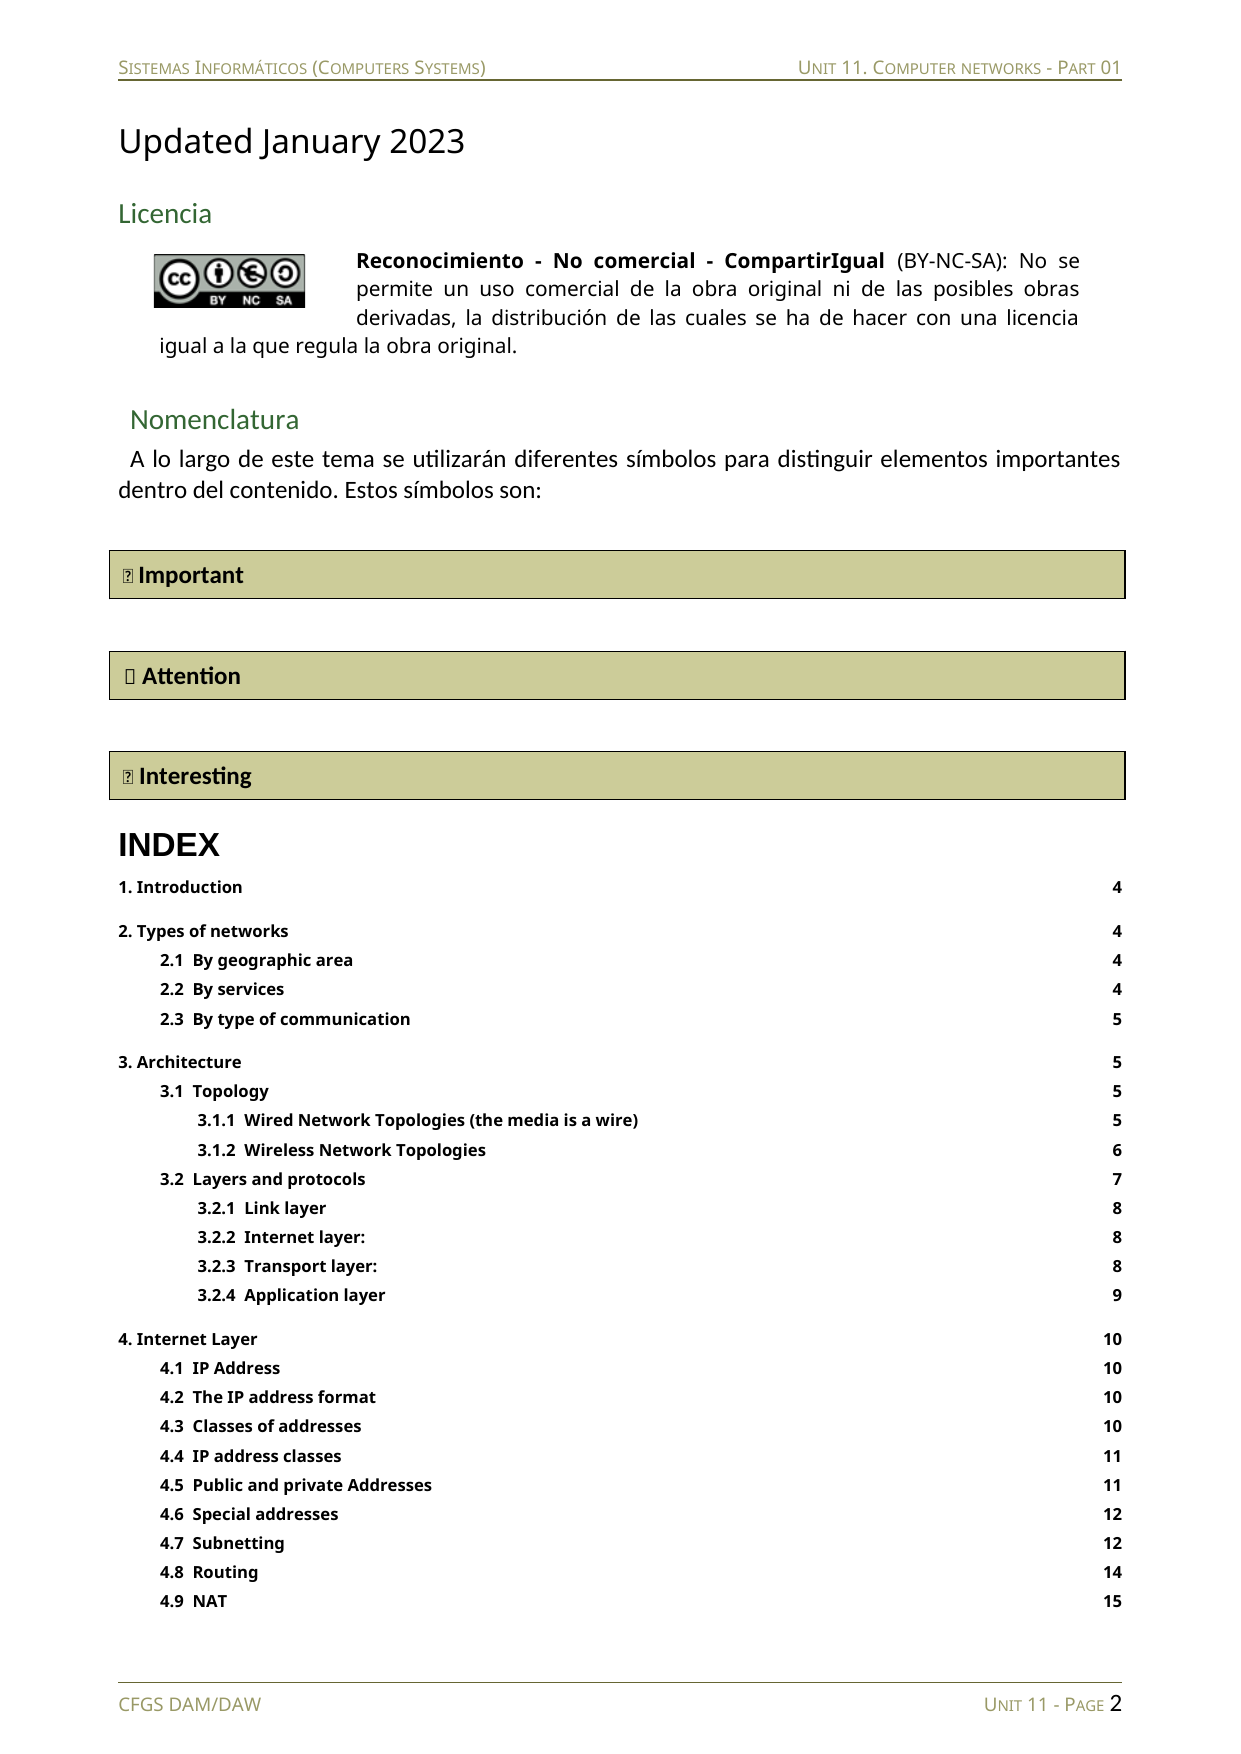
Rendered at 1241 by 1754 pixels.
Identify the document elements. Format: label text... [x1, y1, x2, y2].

text 3.1.2 Wireless Network Topologies 6 [193, 1138, 1122, 1161]
text ❕ Attention [110, 652, 1124, 699]
text Updated January 2023 [118, 118, 1122, 163]
text 4.7 Subnetting 12 [156, 1532, 1122, 1554]
text 2.3 By type of communication 5 [156, 1007, 1122, 1030]
text 💬 Interesting [110, 752, 1124, 799]
text 4.3 Classes of addresses 10 [156, 1415, 1122, 1438]
text Licencia [118, 196, 1122, 231]
text 2.2 By services 4 [156, 978, 1122, 1001]
text 2. Types of networks 4 [118, 920, 1122, 942]
text A lo largo de este tema se utilizarán diferentes símbolos para distinguir elementos importantes dentro del contenido. Estos símbolos son: [118, 443, 1122, 504]
text 3.2.4 Application layer 9 [193, 1284, 1122, 1307]
text 3.2 Layers and protocols 7 [156, 1167, 1122, 1190]
text Nomenclatura [118, 401, 1122, 437]
text 4. Internet Layer 10 [118, 1328, 1122, 1350]
text 2.1 By geographic area 4 [156, 949, 1122, 972]
text 3.1.1 Wired Network Topologies (the media is a wire) 5 [193, 1109, 1122, 1132]
text INDEX [118, 825, 1122, 864]
text 4.4 IP address classes 11 [156, 1444, 1122, 1467]
text 4.9 NAT 15 [156, 1590, 1122, 1613]
text 3.2.1 Link layer 8 [193, 1197, 1122, 1219]
text 3.1 Topology 5 [156, 1080, 1122, 1103]
text 3.2.3 Transport layer: 8 [193, 1255, 1122, 1278]
text 4.5 Public and private Addresses 11 [156, 1473, 1122, 1496]
text 📖 Important [110, 551, 1124, 598]
text 1. Introduction 4 [118, 876, 1122, 899]
text 3.2.2 Internet layer: 8 [193, 1226, 1122, 1248]
picture [153, 254, 306, 308]
text 4.1 IP Address 10 [156, 1357, 1122, 1379]
text 4.6 Special addresses 12 [156, 1503, 1122, 1525]
text 3. Architecture 5 [118, 1051, 1122, 1073]
text Reconocimiento - No comercial - CompartirIgual (BY-NC-SA): No se permite un uso comercial de la obra original ni de las posibles obras derivadas, la distribución de las cuales se ha de hacer con una licencia igual a la que regula la obra original. [159, 246, 1080, 360]
text 4.2 The IP address format 10 [156, 1386, 1122, 1409]
text 4.8 Routing 14 [156, 1561, 1122, 1584]
